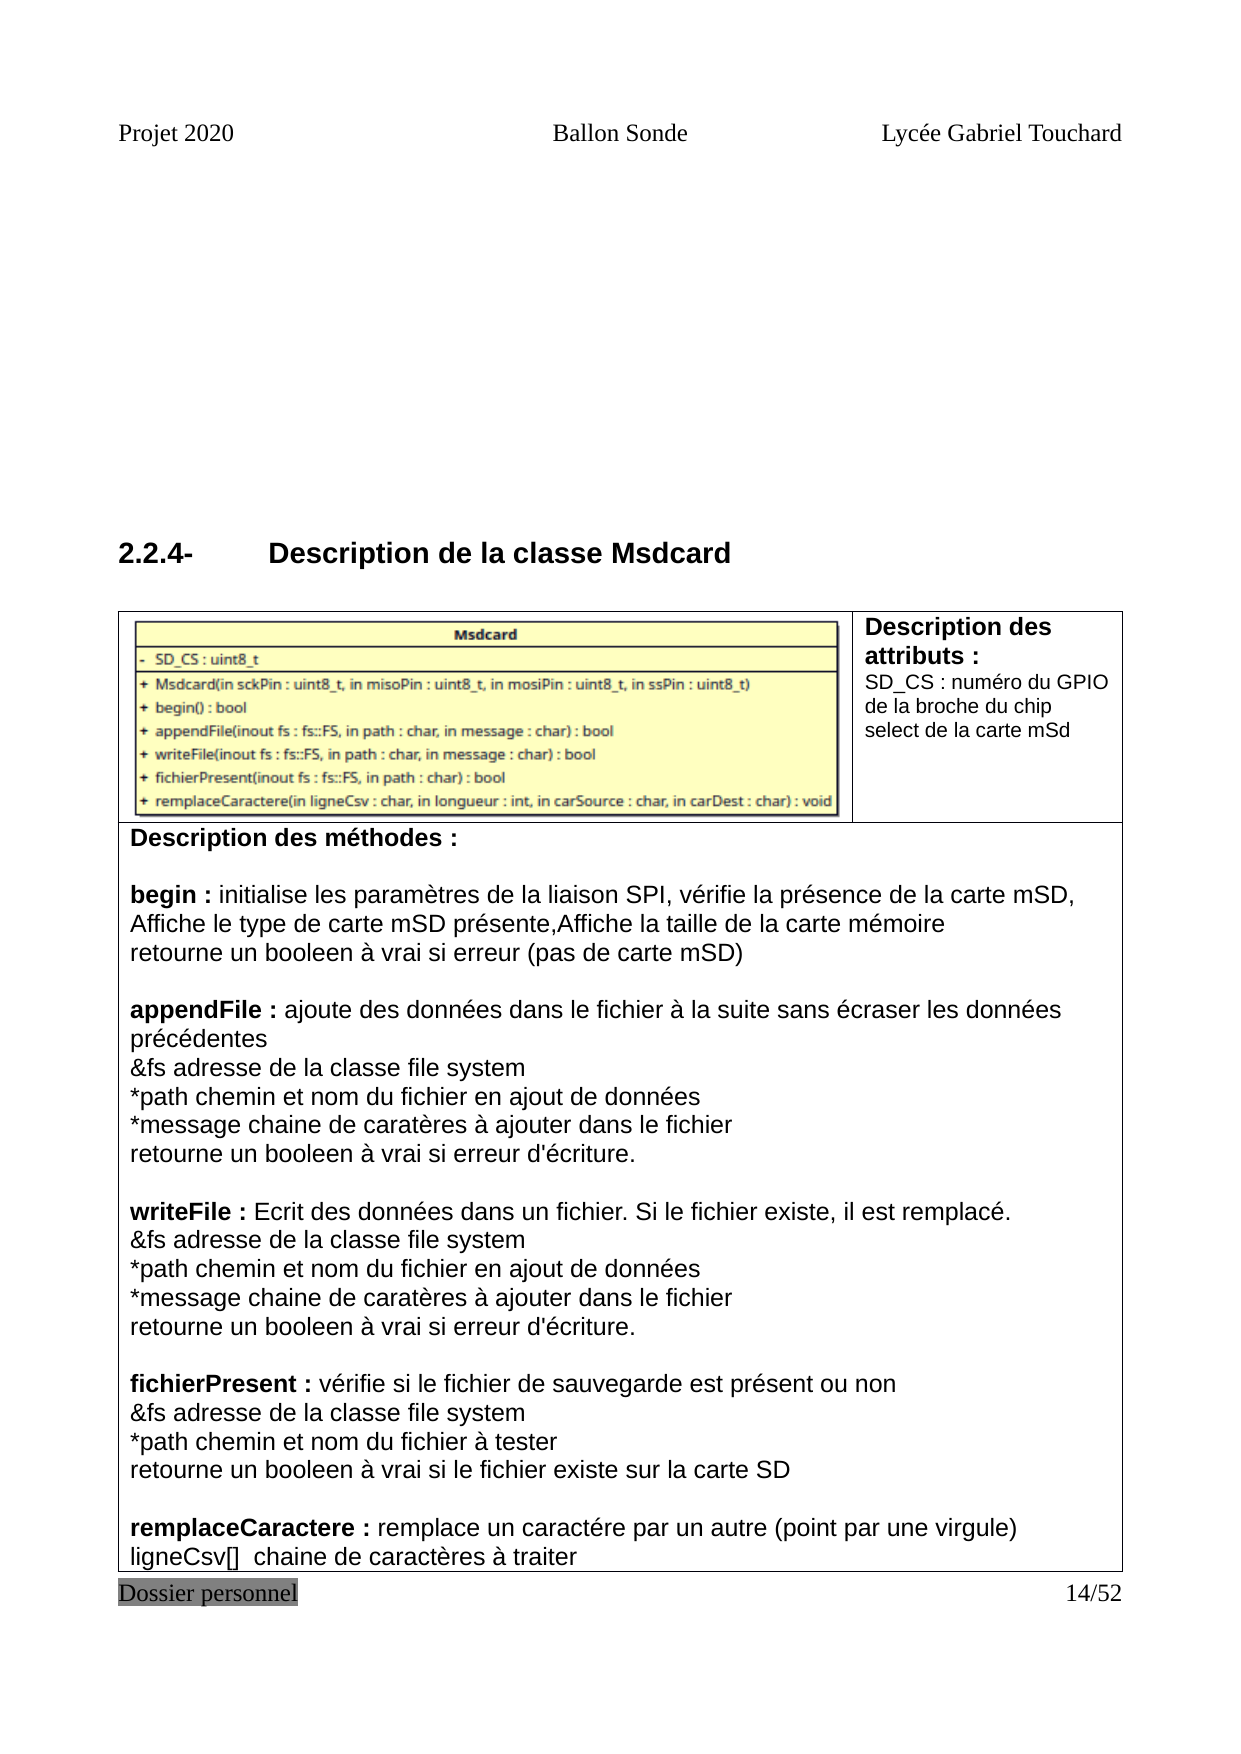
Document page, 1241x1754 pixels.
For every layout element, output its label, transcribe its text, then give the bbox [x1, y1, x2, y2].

table_header [842, 612, 852, 822]
table_header Description des attributs : SD_CS : numéro du GPIO de la broche du chip select de la carte mSd [853, 612, 1122, 822]
table_header [119, 612, 129, 822]
table_cell Description des méthodes : begin : initialise les paramètres de la liaison SPI, vérifie la présence de la carte mSD, Affiche le type de carte mSD présente,Affiche la taille de la carte mémoire retourne un booleen à vrai si erreur (pas de carte mSD) appendFile : ajoute des données dans le fichier à la suite sans écraser les données précédentes &fs adresse de la classe file system *path chemin et nom du fichier en ajout de données *message chaine de caratères à ajouter dans le fichier retourne un booleen à vrai si erreur d'écriture. writeFile : Ecrit des données dans un fichier. Si le fichier existe, il est remplacé. &fs adresse de la classe file system *path chemin et nom du fichier en ajout de données *message chaine de caratères à ajouter dans le fichier retourne un booleen à vrai si erreur d'écriture. fichierPresent : vérifie si le fichier de sauvegarde est présent ou non &fs adresse de la classe file system *path chemin et nom du fichier à tester retourne un booleen à vrai si le fichier existe sur la carte SD remplaceCaractere : remplace un caractére par un autre (point par une virgule) ligneCsv[] chaine de caractères à traiter [119, 823, 1122, 1571]
subtitle Description de la classe Msdcard [118, 536, 1122, 570]
